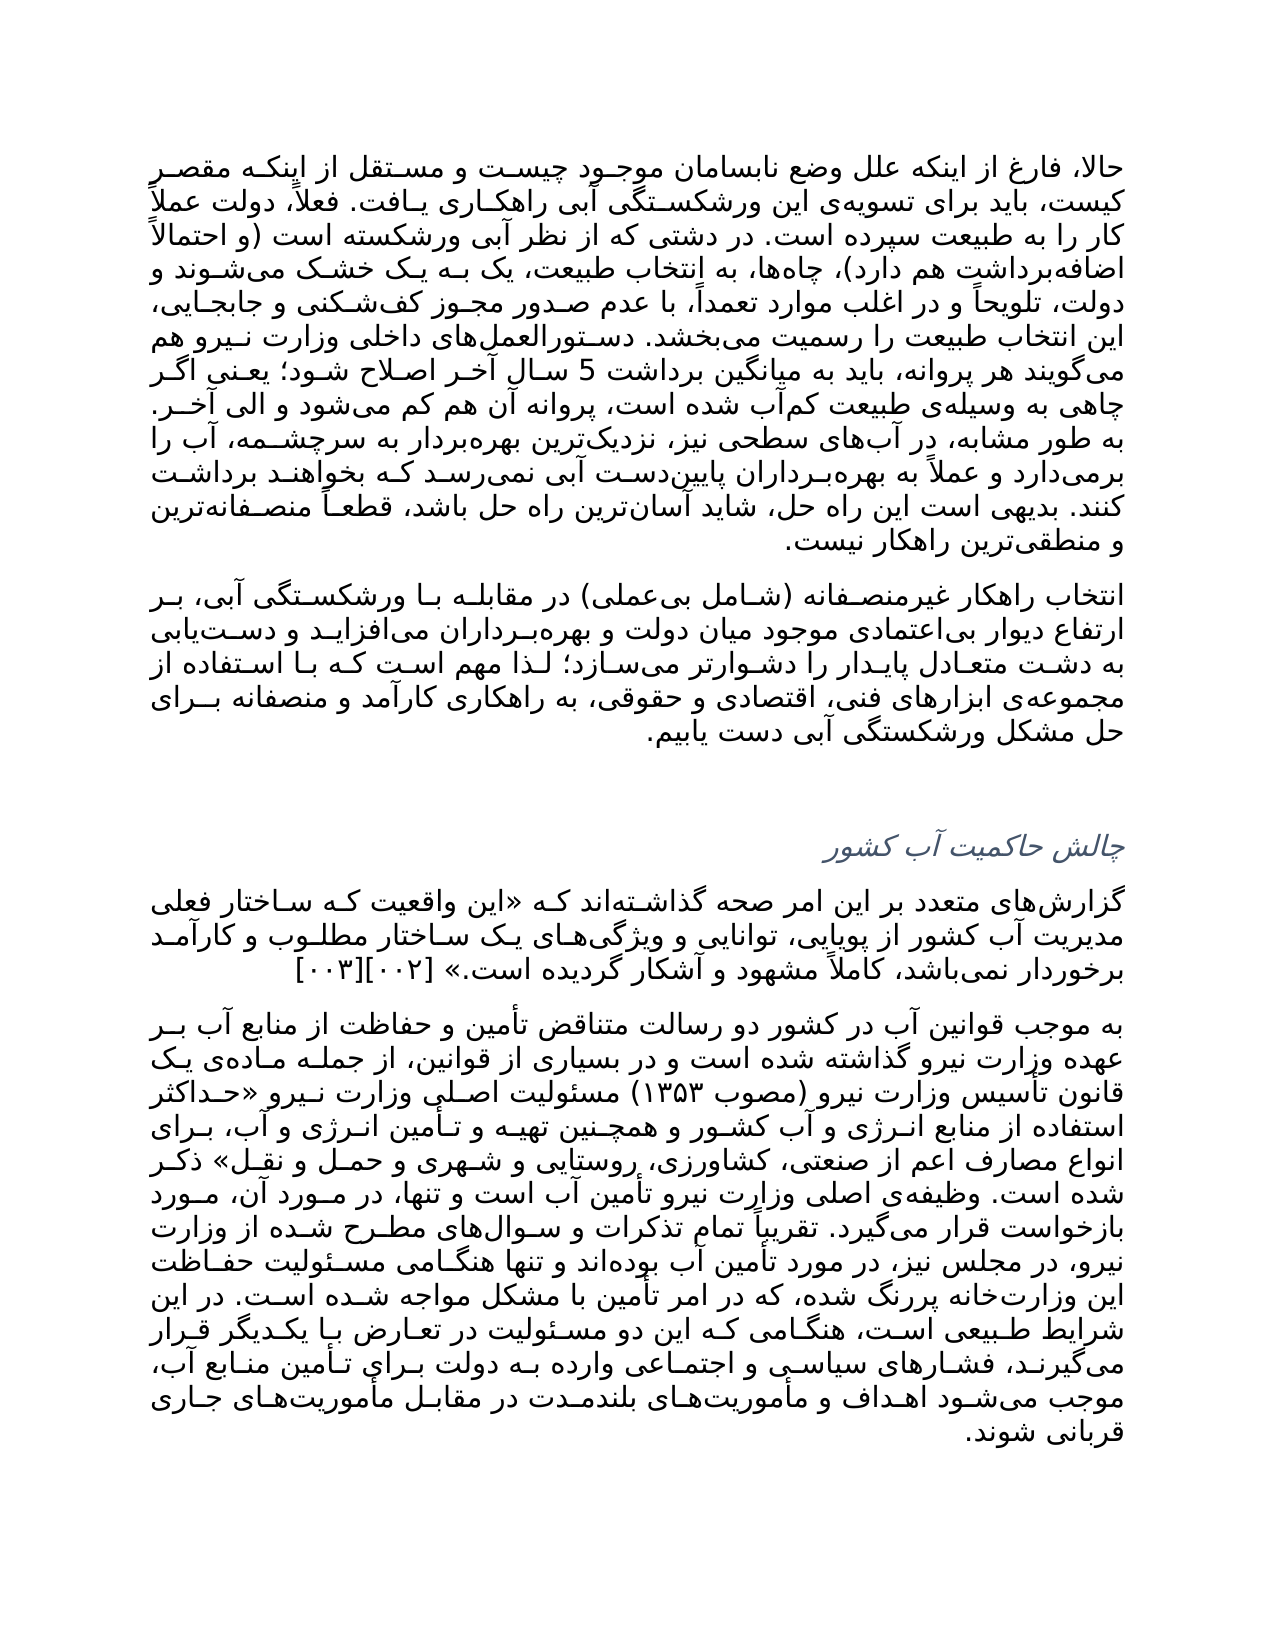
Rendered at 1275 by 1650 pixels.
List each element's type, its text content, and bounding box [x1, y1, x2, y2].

text به موجب قوانین آب در کشور دو رسالت متناقض تأمین و حفاظت از منابع آب بر عهده وزارت نیرو گذاشته شده است و در بسیاری از قوانین، از جمله ماده‌ی یک قانون تأسیس وزارت نیرو (مصوب ۱۳۵۳) مسئولیت اصلی وزارت نیرو «حداکثر استفاده از منابع انرژی و آب کشور و همچنین تهیه و تأمین انرژی و آب، برای انواع مصارف اعم از صنعتی، کشاورزی، روستایی و شهری و حمل و نقل» ذکر شده است. وظیفه‌ی اصلی وزارت نیرو تأمین آب است و تنها، در مورد آن، مورد بازخواست قرار می‌گیرد. تقریباً تمام تذکرات و سوال‌های مطرح شده از وزارت نیرو، در مجلس نیز، در مورد تأمین آب بوده‌اند و تنها هنگامی مسئولیت حفاظت این وزارت‌خانه پررنگ شده، که در امر تأمین با مشکل مواجه شده است. در این شرایط طبیعی است، هنگامی که این دو مسئولیت در تعارض با یکدیگر قرار می‌گیرند، فشارهای سیاسی و اجتماعی وارده به دولت برای تأمین منابع آب، موجب می‌شود اهداف و مأموریت‌های بلندمدت در مقابل مأموریت‌های جاری قربانی شوند. [150, 1007, 1125, 1448]
text گزارش‌های متعدد بر این امر صحه گذاشته‌اند که «این واقعیت که ساختار فعلی مدیریت آب کشور از پویایی، توانایی و ویژگی‌های یک ساختار مطلوب و کارآمد برخوردار نمی‌باشد، کاملاً مشهود و آشکار گردیده است.» [۰۰۲][۰۰۳] [150, 884, 1125, 986]
subtitle چالش حاکمیت آب کشور [150, 829, 1125, 863]
text انتخاب راهکار غیرمنصفانه (شامل بی‌عملی) در مقابله با ورشکستگی آبی، بر ارتفاع دیوار بی‌اعتمادی موجود میان دولت و بهره‌برداران می‌افزاید و دست‌یابی به دشت متعادل پایدار را دشوارتر می‌سازد؛ لذا مهم است که با استفاده از مجموعه‌ی ابزارهای فنی، اقتصادی و حقوقی، به راهکاری کارآمد و منصفانه برای حل مشکل ورشکستگی آبی دست یابیم. [150, 578, 1125, 748]
text حالا، فارغ از اینکه علل وضع نابسامان موجود چیست و مستقل از اینکه مقصر کیست، باید برای تسویه‌ی این ورشکستگی آبی راهکاری یافت. فعلاً، دولت عملاً کار را به طبیعت سپرده است. در دشتی که از نظر آبی ورشکسته است (و احتمالاً اضافه‌برداشت هم دارد)، چاه‌ها، به انتخاب طبیعت، یک به یک خشک می‌شوند و دولت، تلویحاً و در اغلب موارد تعمداً، با عدم صدور مجوز کف‌شکنی و جابجایی، این انتخاب طبیعت را رسمیت می‌بخشد. دستورالعمل‌های داخلی وزارت نیرو هم می‌گویند هر پروانه، باید به میانگین برداشت 5 سال آخر اصلاح شود؛ یعنی اگر چاهی به وسیله‌ی طبیعت کم‌آب شده است، پروانه آن هم کم می‌شود و الی آخر. به طور مشابه، در آب‌های سطحی نیز، نزدیک‌ترین بهره‌بردار به سرچشمه، آب را برمی‌دارد و عملاً به بهره‌برداران پایین‌دست آبی نمی‌رسد که بخواهند برداشت کنند. بدیهی است این راه حل، شاید آسان‌ترین راه حل باشد، قطعاً منصفانه‌ترین و منطقی‌ترین راهکار نیست. [150, 150, 1125, 557]
